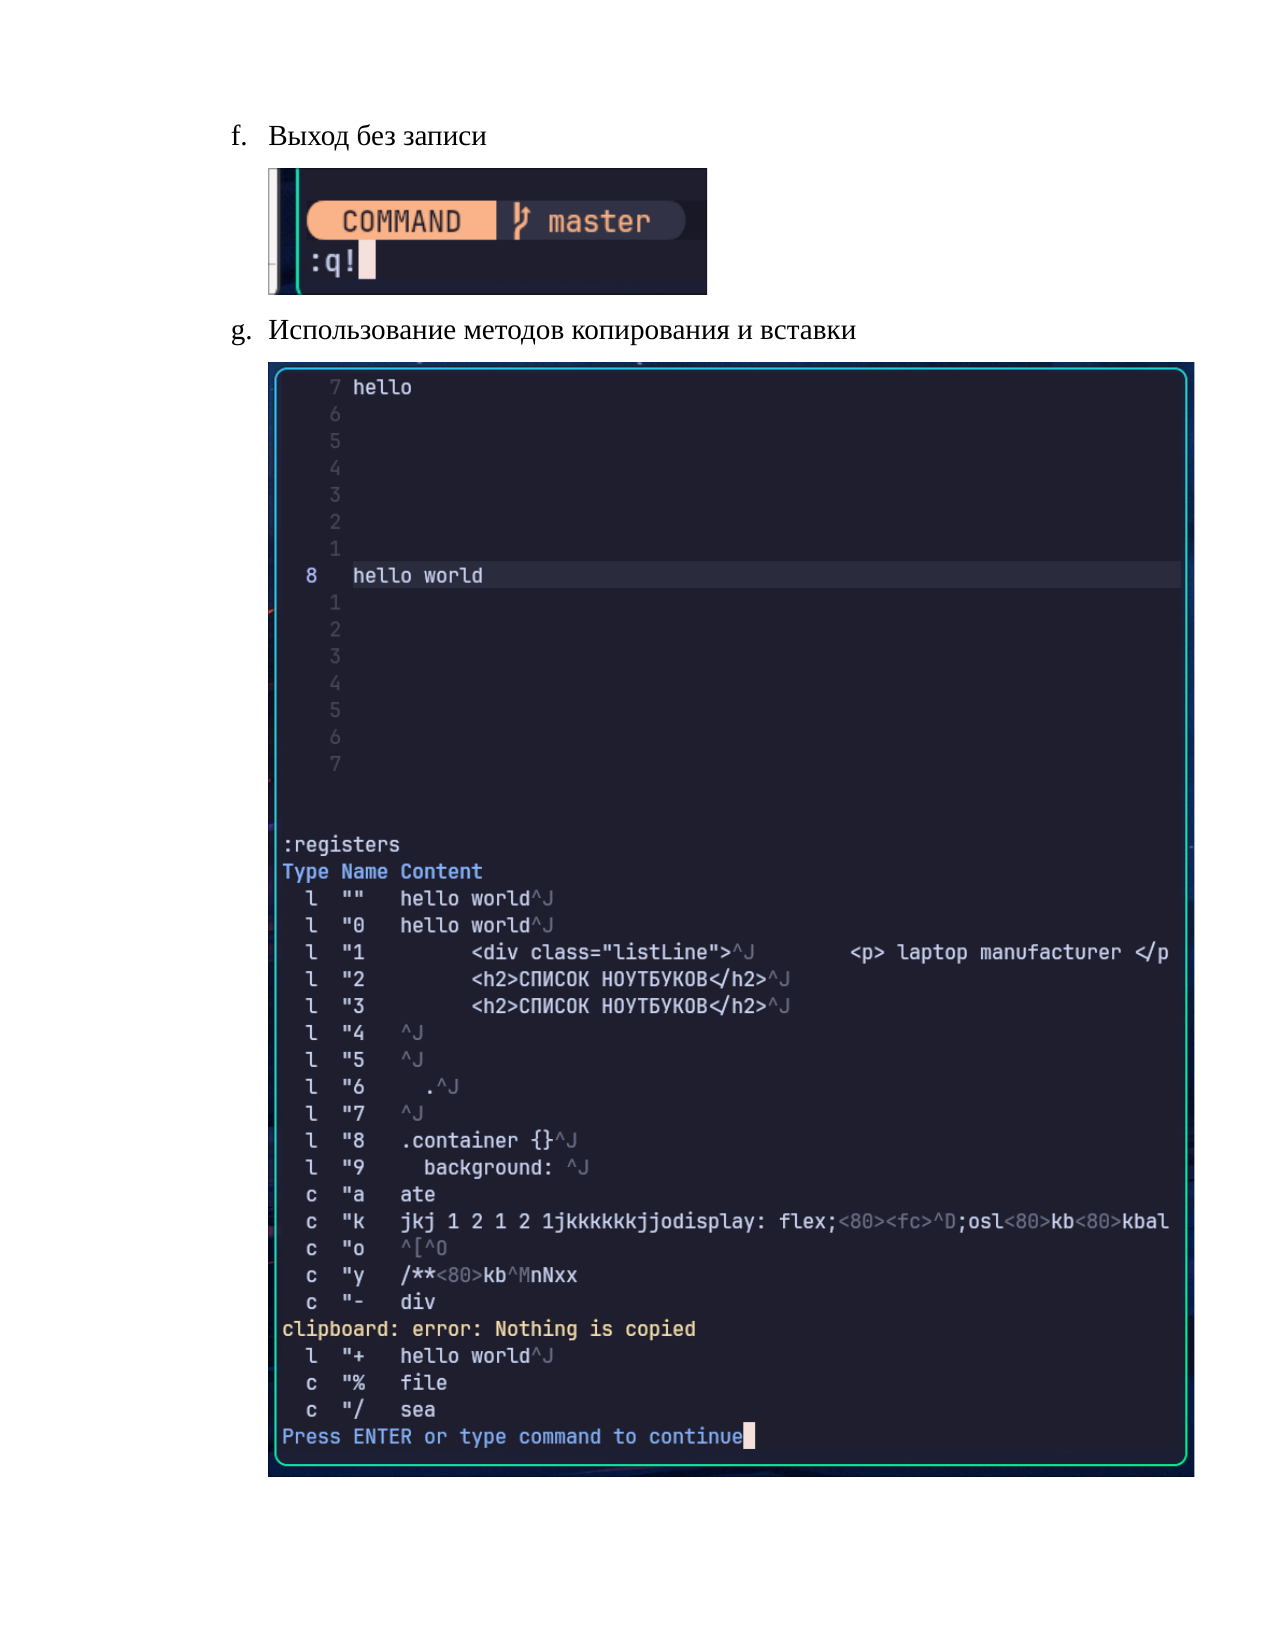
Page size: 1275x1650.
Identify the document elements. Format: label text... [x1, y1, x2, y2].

picture [268, 168, 708, 295]
list Выход без записи [231, 118, 1157, 152]
picture [268, 362, 1195, 1477]
list Использование методов копирования и вставки [231, 312, 1157, 345]
